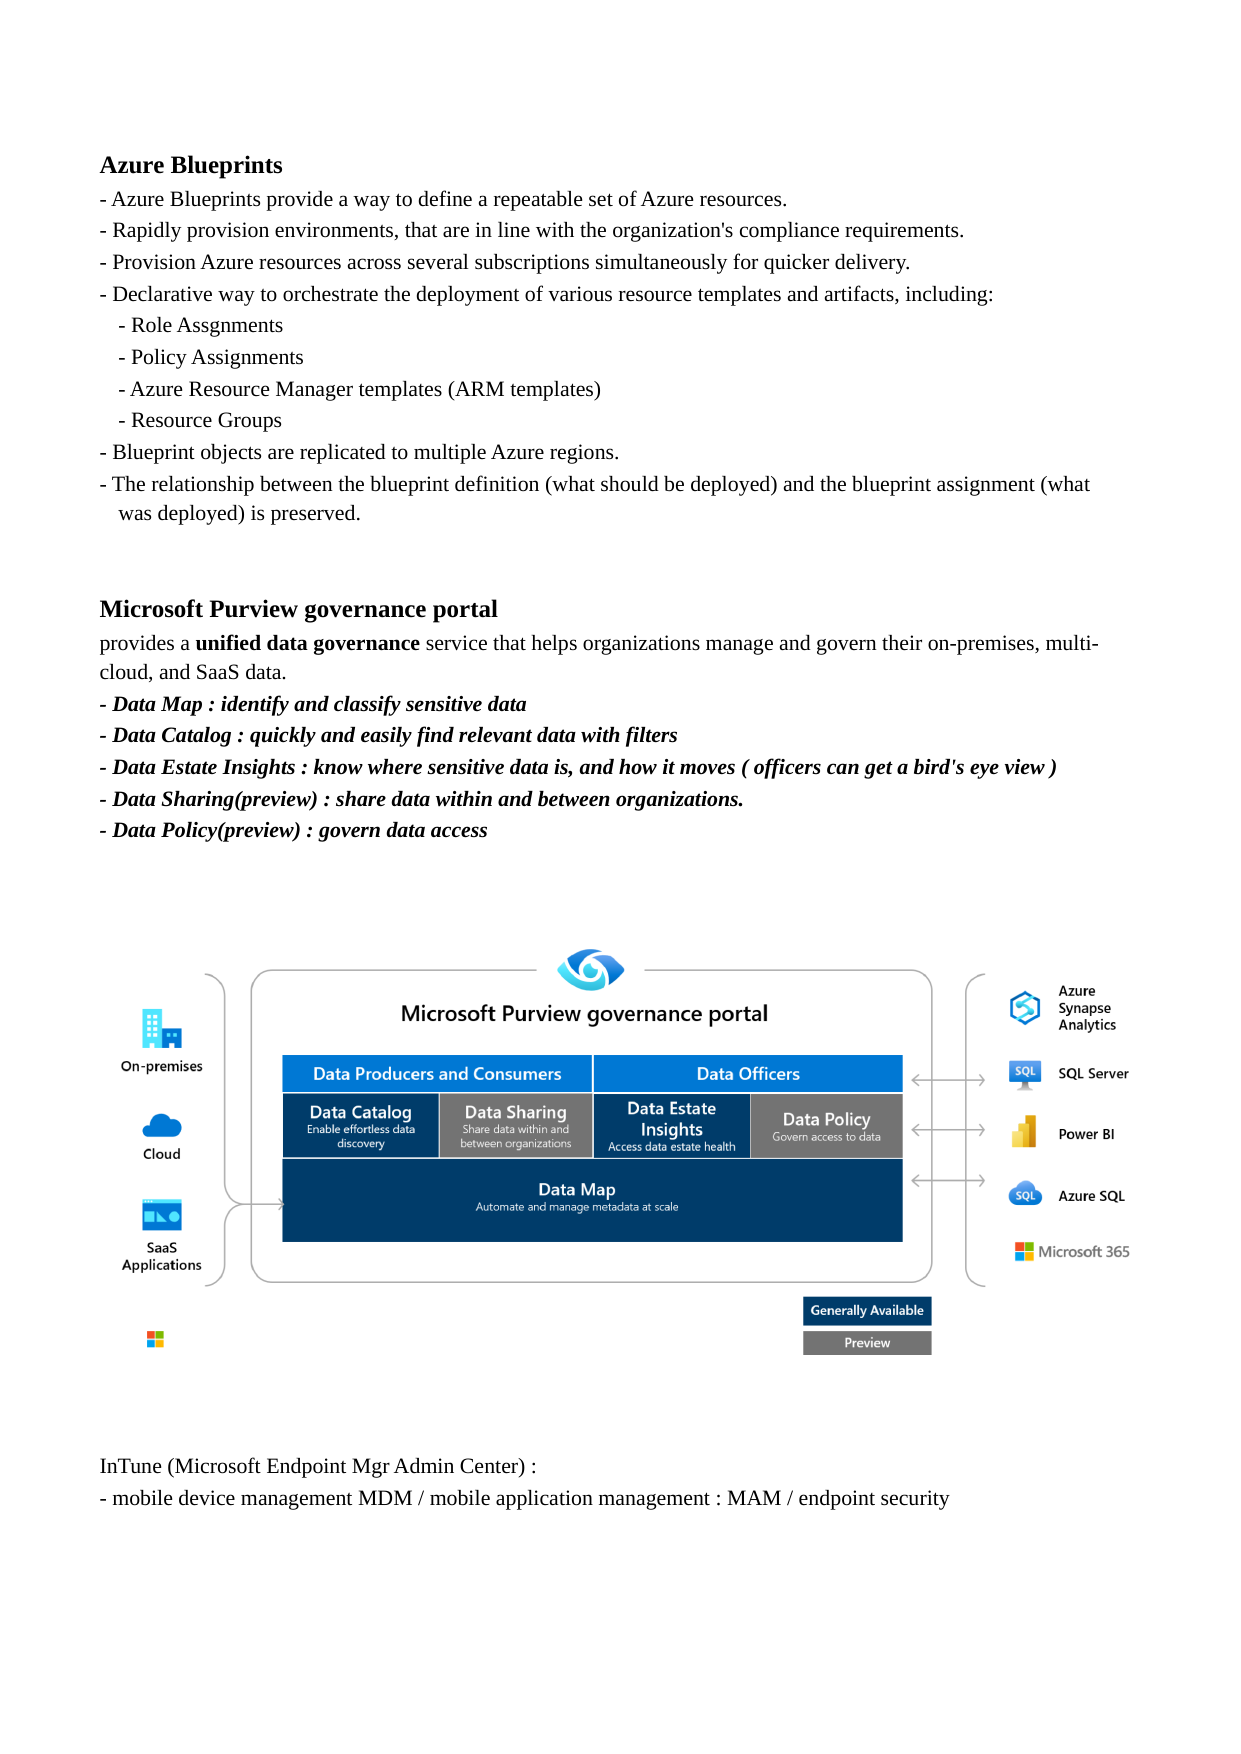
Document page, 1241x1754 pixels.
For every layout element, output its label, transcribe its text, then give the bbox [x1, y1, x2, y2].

text - Data Sharing(preview) : share data within and between organizations. [99, 786, 1122, 811]
text - Blueprint objects are replicated to multiple Azure regions. [99, 439, 1122, 464]
text - Azure Blueprints provide a way to define a repeatable set of Azure resources. [99, 186, 1122, 211]
text - mobile device management MDM / mobile application management : MAM / endpoint security [99, 1485, 1122, 1510]
text provides a unified data governance service that helps organizations manage and govern their on-premises, multi-cloud, and SaaS data. [99, 630, 1122, 684]
text InTune (Microsoft Endpoint Mgr Admin Center) : [99, 1453, 1122, 1478]
text - Policy Assignments [99, 344, 1122, 369]
text - The relationship between the blueprint definition (what should be deployed) and the blueprint assignment (what was deployed) is preserved. [99, 471, 1122, 525]
text - Role Assgnments [99, 312, 1122, 337]
text - Data Policy(preview) : govern data access [99, 817, 1122, 843]
text - Provision Azure resources across several subscriptions simultaneously for quicker delivery. [99, 249, 1122, 274]
picture [108, 944, 1132, 1355]
text Microsoft Purview governance portal [99, 594, 1122, 623]
text - Declarative way to orchestrate the deployment of various resource templates and artifacts, including: [99, 281, 1122, 306]
text - Resource Groups [99, 407, 1122, 432]
text - Data Estate Insights : know where sensitive data is, and how it moves ( officers can get a bird's eye view ) [99, 754, 1122, 779]
text - Data Map : identify and classify sensitive data [99, 691, 1122, 716]
text - Azure Resource Manager templates (ARM templates) [99, 376, 1122, 401]
text - Data Catalog : quickly and easily find relevant data with filters [99, 722, 1122, 748]
text - Rapidly provision environments, that are in line with the organization's compliance requirements. [99, 217, 1122, 242]
text Azure Blueprints [99, 150, 1122, 178]
